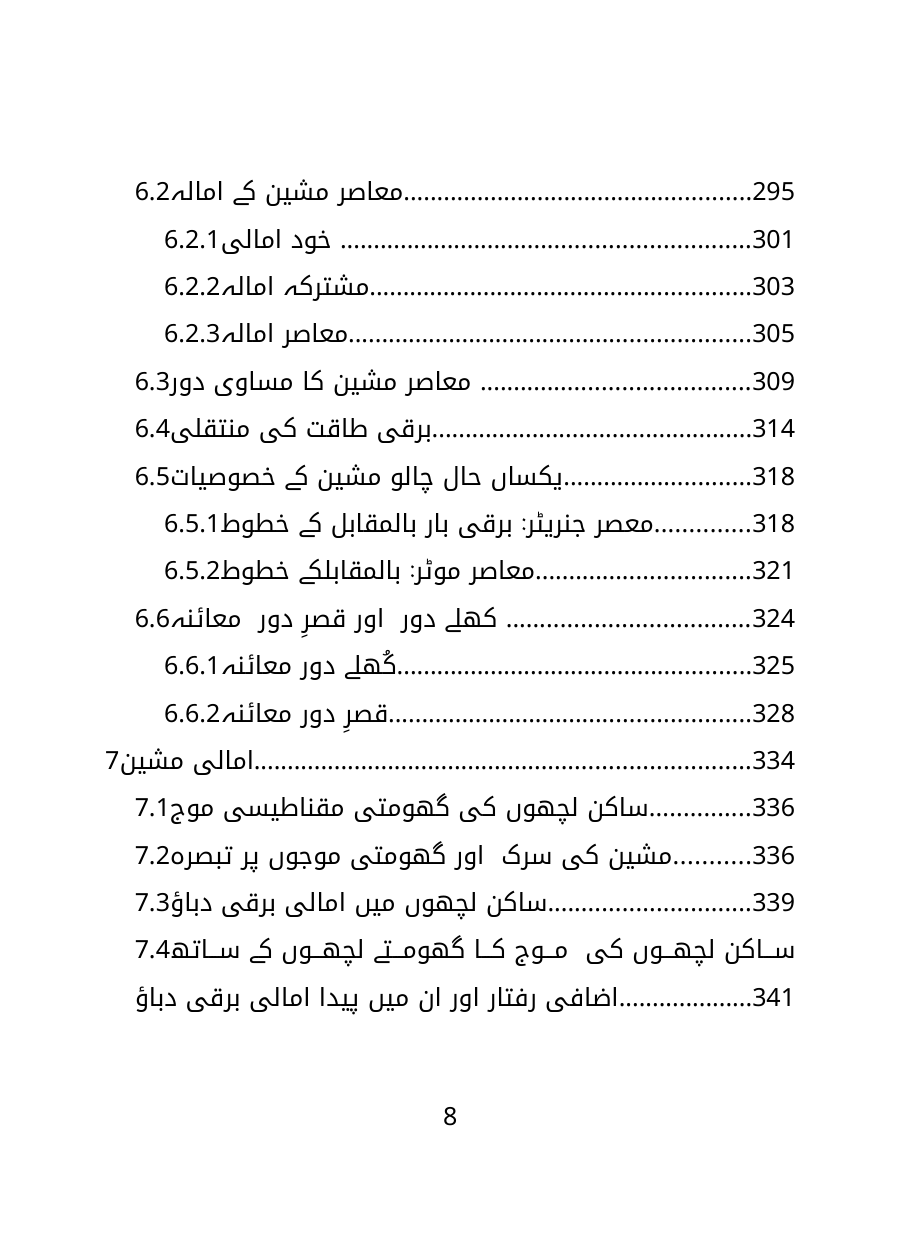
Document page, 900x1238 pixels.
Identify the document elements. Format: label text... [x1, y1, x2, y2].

text 6.2.1خود امالی 301 [164, 216, 795, 263]
text 6.5.2معاصر موٹر: بالمقابلکے خطوط 321 [164, 548, 795, 595]
text 6.2.2مشترکہ امالہ 303 [164, 263, 795, 311]
text 7.3ساکن لچھوں میں امالی برقی دباؤ 339 [134, 879, 795, 927]
text 7.4ساکن لچھوں کی موج کا گھومتے لچھوں کے ساتھ اضافی رفتار اور ان میں پیدا امالی برقی دباؤ 341 [134, 927, 795, 1022]
text 6.3معاصر مشین کا مساوی دور 309 [134, 358, 795, 406]
text 6.6.1کُھلے دور معائنہ 325 [164, 642, 795, 690]
text 6.4برقی طاقت کی منتقلی 314 [134, 406, 795, 453]
text 6.2.3معاصر امالہ 305 [164, 311, 795, 358]
text 7.1ساکن لچھوں کی گھومتی مقناطیسی موج 336 [134, 785, 795, 832]
text 7.2مشین کی سرک اور گھومتی موجوں پر تبصرہ 336 [134, 832, 795, 879]
text 6.5یکساں حال چالو مشین کے خصوصیات 318 [134, 453, 795, 500]
text 6.6.2قصرِ دور معائنہ 328 [164, 690, 795, 737]
text 7امالی مشین 334 [105, 737, 795, 785]
text 6.5.1معصر جنریٹر: برقی بار بالمقابل کے خطوط 318 [164, 500, 795, 548]
text 6.2معاصر مشین کے امالہ 295 [134, 168, 795, 216]
text 6.6کھلے دور اور قصرِ دور معائنہ 324 [134, 595, 795, 642]
